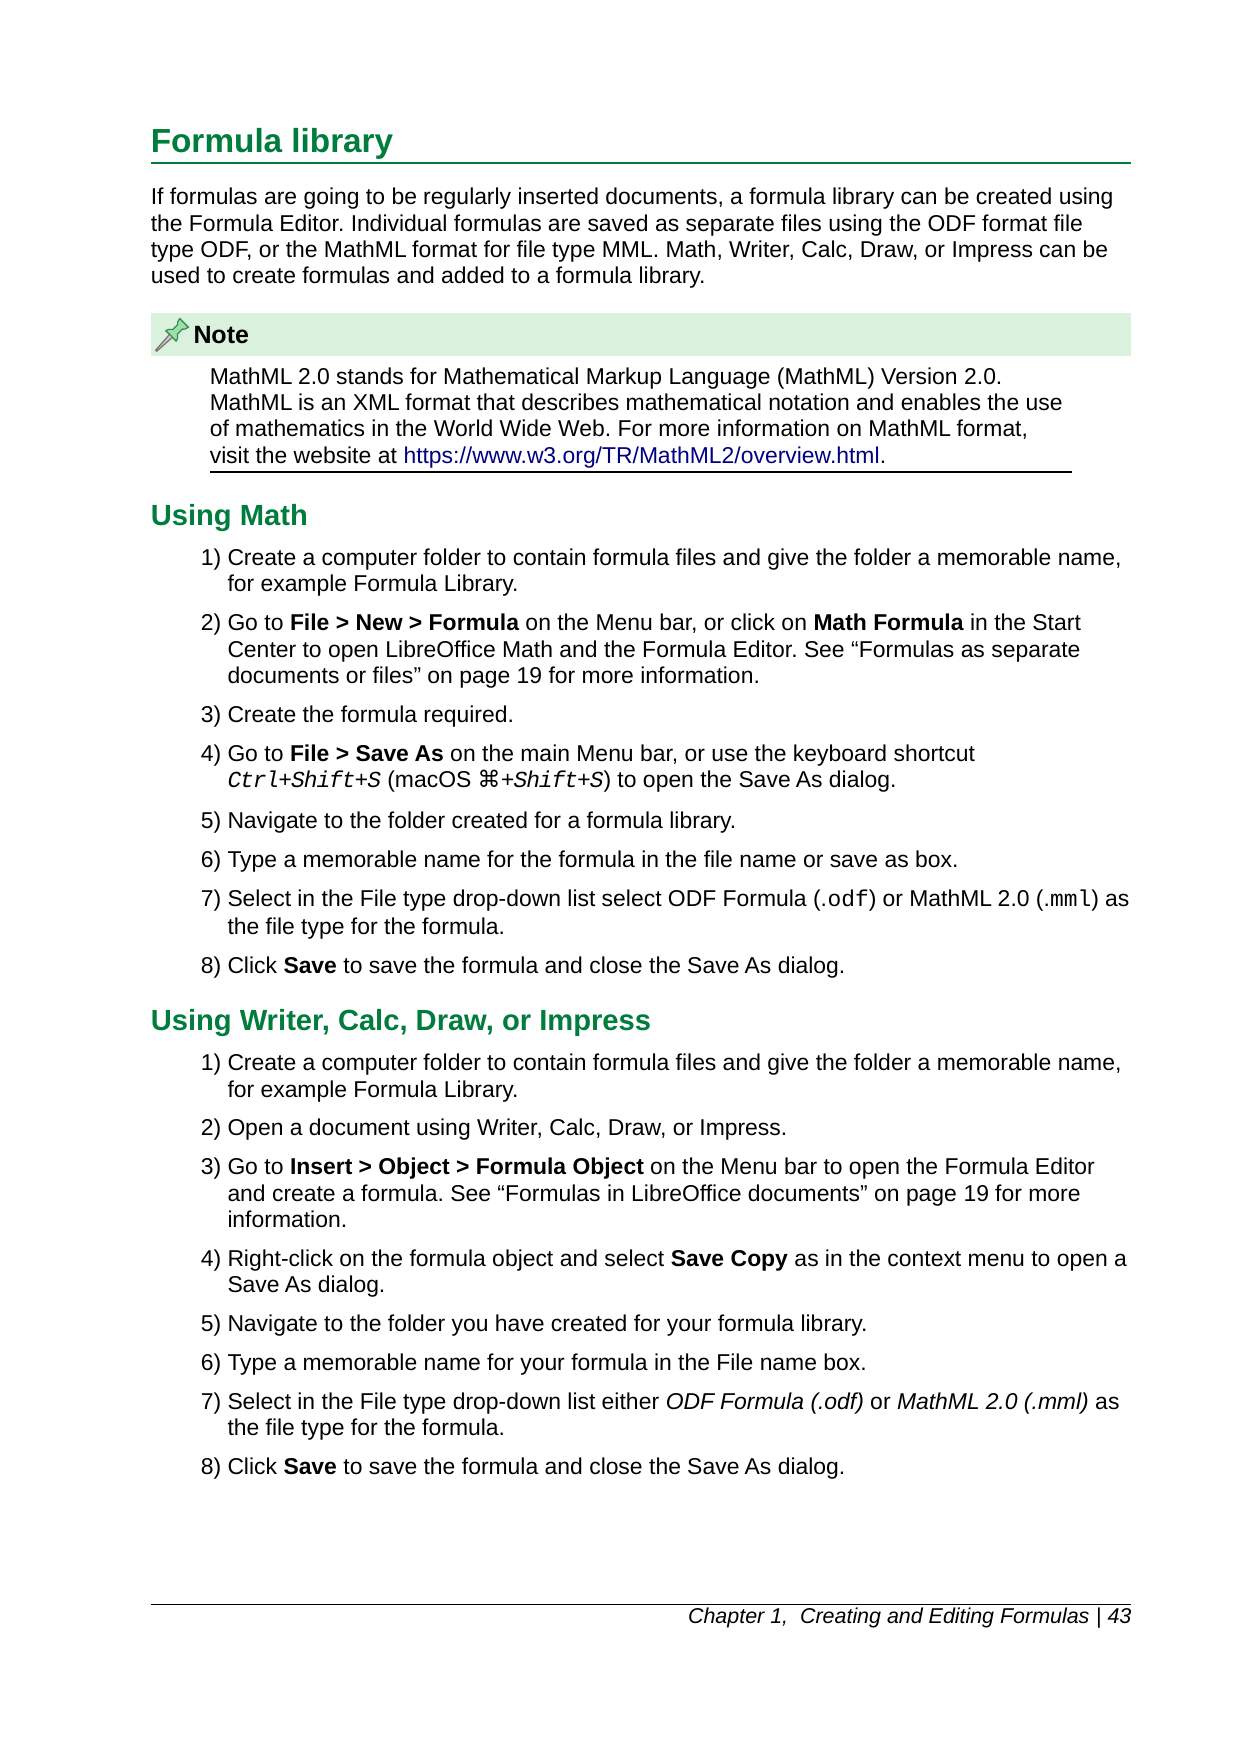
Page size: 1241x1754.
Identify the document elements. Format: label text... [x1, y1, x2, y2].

list Select in the File type drop-down list either ODF Formula (.odf) or MathML 2.0 (.mml) as the file type for the formula. [227, 1388, 1131, 1440]
list Create a computer folder to contain formula files and give the folder a memorable name, for example Formula Library. [227, 1049, 1131, 1102]
list Type a memorable name for the formula in the file name or save as box. [227, 846, 1131, 872]
subtitle Using Math [151, 498, 1131, 532]
list Create the formula required. [227, 701, 1131, 727]
list Go to Insert > Object > Formula Object on the Menu bar to open the Formula Editor and create a formula. See “Formulas in LibreOffice documents” on page 19 for more information. [227, 1153, 1131, 1232]
list Click Save to save the formula and close the Save As dialog. [227, 952, 1131, 978]
list Open a document using Writer, Calc, Draw, or Impress. [227, 1114, 1131, 1141]
list Right-click on the formula object and select Save Copy as in the context menu to open a Save As dialog. [227, 1245, 1131, 1297]
subtitle Formula library [151, 121, 1131, 162]
list Create a computer folder to contain formula files and give the folder a memorable name, for example Formula Library. [227, 544, 1131, 597]
text If formulas are going to be regularly inserted documents, a formula library can be created using the Formula Editor. Individual formulas are saved as separate files using the ODF format file type ODF, or the MathML format for file type MML. Math, Writer, Calc, Draw, or Impress can be used to create formulas and added to a formula library. [151, 183, 1131, 289]
list Type a memorable name for your formula in the File name box. [227, 1349, 1131, 1375]
list Select in the File type drop-down list select ODF Formula (.odf) or MathML 2.0 (.mml) as the file type for the formula. [227, 884, 1131, 939]
list Go to File > New > Formula on the Menu bar, or click on Math Formula in the Start Center to open LibreOffice Math and the Formula Editor. See “Formulas as separate documents or files” on page 19 for more information. [227, 609, 1131, 688]
list Navigate to the folder you have created for your formula library. [227, 1310, 1131, 1336]
text MathML 2.0 stands for Mathematical Markup Language (MathML) Version 2.0. MathML is an XML format that describes mathematical notation and enables the use of mathematics in the World Wide Web. For more information on MathML format, visit the website at https://www.w3.org/TR/MathML2/overview.html. [209, 363, 1072, 473]
list Go to File > Save As on the main Menu bar, or use the keyboard shortcut Ctrl+Shift+S (macOS ⌘+Shift+S) to open the Save As dialog. [227, 740, 1131, 794]
list Click Save to save the formula and close the Save As dialog. [227, 1453, 1131, 1479]
subtitle Note [151, 313, 1131, 356]
list Navigate to the folder created for a formula library. [227, 807, 1131, 833]
subtitle Using Writer, Calc, Draw, or Impress [151, 1003, 1131, 1037]
